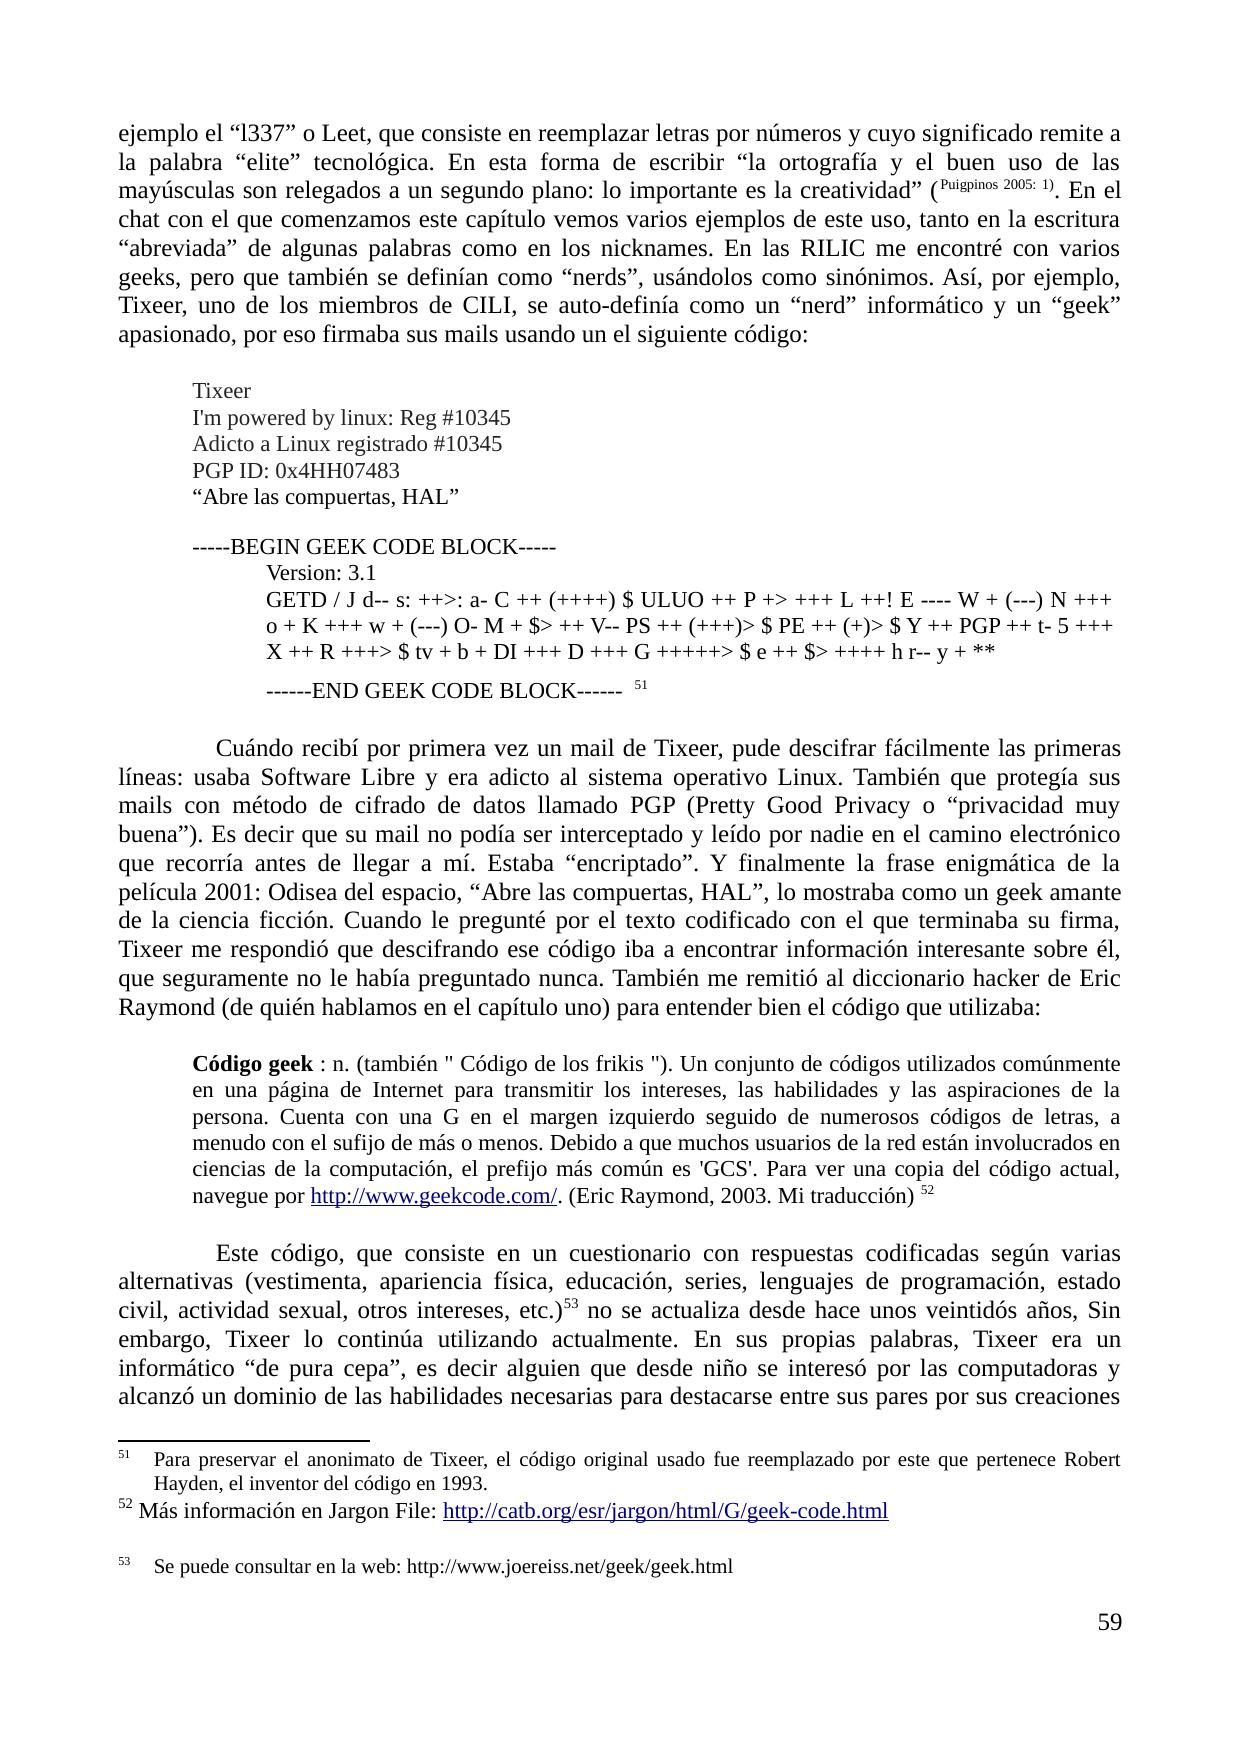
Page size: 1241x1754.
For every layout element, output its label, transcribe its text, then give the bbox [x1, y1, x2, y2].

subtitle Más información en Jargon File: http://catb.org/esr/jargon/html/G/geek-code.html [118, 1495, 1122, 1524]
text “Abre las compuertas, HAL” [192, 483, 1122, 509]
text I'm powered by linux: Reg #10345 Adicto a Linux registrado #10345 PGP ID: 0x4HH07483 [192, 404, 1122, 483]
text -----BEGIN GEEK CODE BLOCK----- [192, 533, 1122, 559]
text Cuándo recibí por primera vez un mail de Tixeer, pude descifrar fácilmente las primeras líneas: usaba Software Libre y era adicto al sistema operativo Linux. También que protegía sus mails con método de cifrado de datos llamado PGP (Pretty Good Privacy o “privacidad muy buena”). Es decir que su mail no podía ser interceptado y leído por nadie en el camino electrónico que recorría antes de llegar a mí. Estaba “encriptado”. Y finalmente la frase enigmática de la película 2001: Odisea del espacio, “Abre las compuertas, HAL”, lo mostraba como un geek amante de la ciencia ficción. Cuando le pregunté por el texto codificado con el que terminaba su firma, Tixeer me respondió que descifrando ese código iba a encontrar información interesante sobre él, que seguramente no le había preguntado nunca. También me remitió al diccionario hacker de Eric Raymond (de quién hablamos en el capítulo uno) para entender bien el código que utilizaba: [118, 733, 1122, 1021]
text GETD / J d-- s: ++>: a- C ++ (++++) $ ULUO ++ P +> +++ L ++! E ---- W + (---) N +++ o + K +++ w + (---) O- M + $> ++ V-- PS ++ (+++)> $ PE ++ (+)> $ Y ++ PGP ++ t- 5 +++ X ++ R +++> $ tv + b + DI +++ D +++ G +++++> $ e ++ $> ++++ h r-- y + ** [266, 586, 1122, 665]
text Para preservar el anonimato de Tixeer, el código original usado fue reemplazado por este que pertenece Robert Hayden, el inventor del código en 1993. [118, 1447, 1122, 1495]
text Tixeer [192, 378, 1122, 404]
text Este código, que consiste en un cuestionario con respuestas codificadas según varias alternativas (vestimenta, apariencia física, educación, series, lenguajes de programación, estado civil, actividad sexual, otros intereses, etc.) no se actualiza desde hace unos veintidós años, Sin embargo, Tixeer lo continúa utilizando actualmente. En sus propias palabras, Tixeer era un informático “de pura cepa”, es decir alguien que desde niño se interesó por las computadoras y alcanzó un dominio de las habilidades necesarias para destacarse entre sus pares por sus creaciones [118, 1238, 1122, 1410]
text Version: 3.1 [266, 559, 1122, 586]
subtitle Código geek : n. (también " Código de los frikis "). Un conjunto de códigos utilizados comúnmente en una página de Internet para transmitir los intereses, las habilidades y las aspiraciones de la persona. Cuenta con una G en el margen izquierdo seguido de numerosos códigos de letras, a menudo con el sufijo de más o menos. Debido a que muchos usuarios de la red están involucrados en ciencias de la computación, el prefijo más común es 'GCS'. Para ver una copia del código actual, navegue por http://www.geekcode.com/. (Eric Raymond, 2003. Mi traducción) [192, 1050, 1122, 1208]
text ------END GEEK CODE BLOCK------ [266, 677, 1122, 703]
text ejemplo el “l337” o Leet, que consiste en reemplazar letras por números y cuyo significado remite a la palabra “elite” tecnológica. En esta forma de escribir “la ortografía y el buen uso de las mayúsculas son relegados a un segundo plano: lo importante es la creatividad” (Puigpinos 2005: 1). En el chat con el que comenzamos este capítulo vemos varios ejemplos de este uso, tanto en la escritura “abreviada” de algunas palabras como en los nicknames. En las RILIC me encontré con varios geeks, pero que también se definían como “nerds”, usándolos como sinónimos. Así, por ejemplo, Tixeer, uno de los miembros de CILI, se auto-definía como un “nerd” informático y un “geek” apasionado, por eso firmaba sus mails usando un el siguiente código: [118, 118, 1122, 348]
text Se puede consultar en la web: http://www.joereiss.net/geek/geek.html [118, 1553, 1122, 1578]
